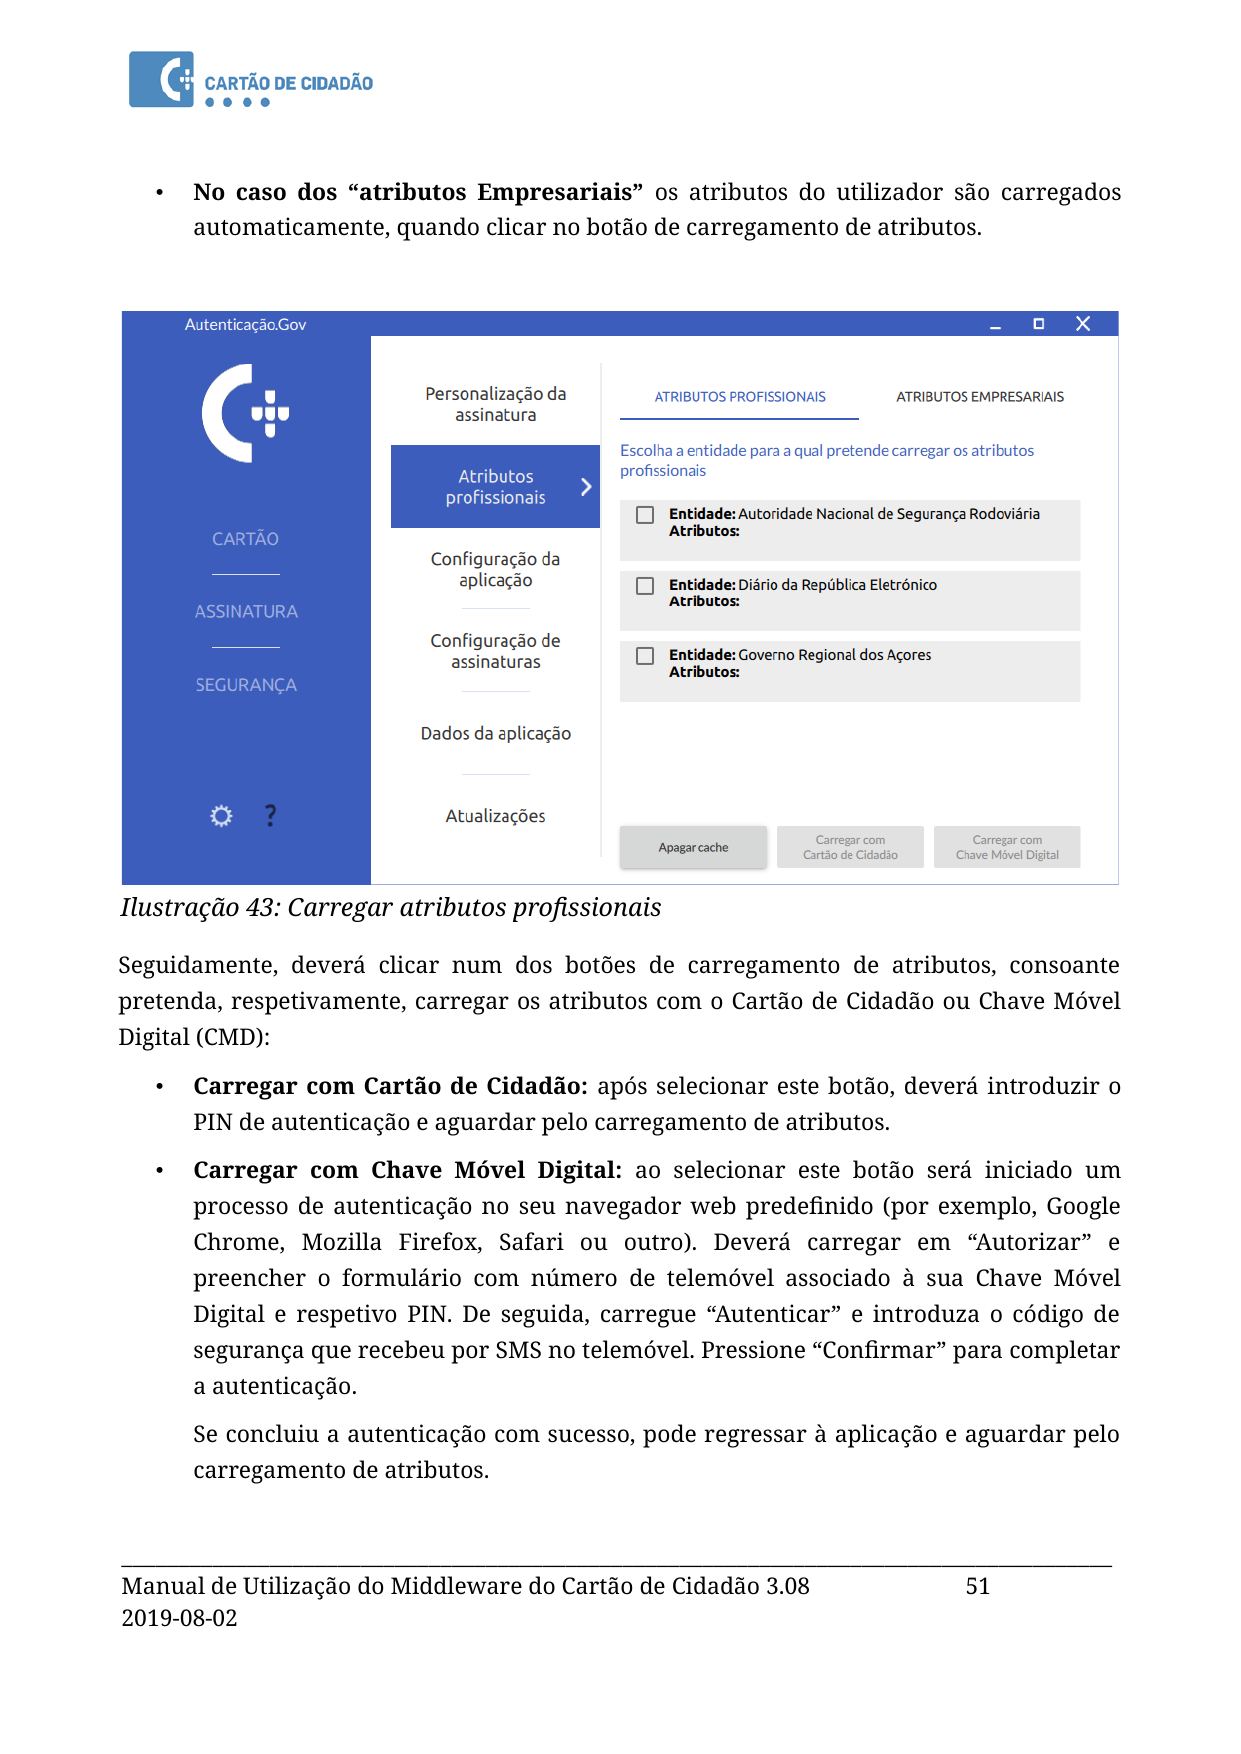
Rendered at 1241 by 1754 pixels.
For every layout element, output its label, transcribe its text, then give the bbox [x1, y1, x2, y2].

text Seguidamente, deverá clicar num dos botões de carregamento de atributos, consoante pretenda, respetivamente, carregar os atributos com o Cartão de Cidadão ou Chave Móvel Digital (CMD): [118, 308, 1122, 1052]
list Carregar com Cartão de Cidadão: após selecionar este botão, deverá introduzir o PIN de autenticação e aguardar pelo carregamento de atributos. [156, 1069, 1122, 1137]
picture [127, 45, 420, 115]
picture [121, 311, 1119, 885]
list Carregar com Chave Móvel Digital: ao selecionar este botão será iniciado um processo de autenticação no seu navegador web predefinido (por exemplo, Google Chrome, Mozilla Firefox, Safari ou outro). Deverá carregar em “Autorizar” e preencher o formulário com número de telemóvel associado à sua Chave Móvel Digital e respetivo PIN. De seguida, carregue “Autenticar” e introduza o código de segurança que recebeu por SMS no telemóvel. Pressione “Confirmar” para completar a autenticação. [156, 1154, 1122, 1401]
list Se concluiu a autenticação com sucesso, pode regressar à aplicação e aguardar pelo carregamento de atributos. [156, 1418, 1122, 1485]
list No caso dos “atributos Empresariais” os atributos do utilizador são carregados automaticamente, quando clicar no botão de carregamento de atributos. [156, 175, 1122, 243]
text Ilustração 43: Carregar atributos profissionais [120, 324, 1120, 924]
